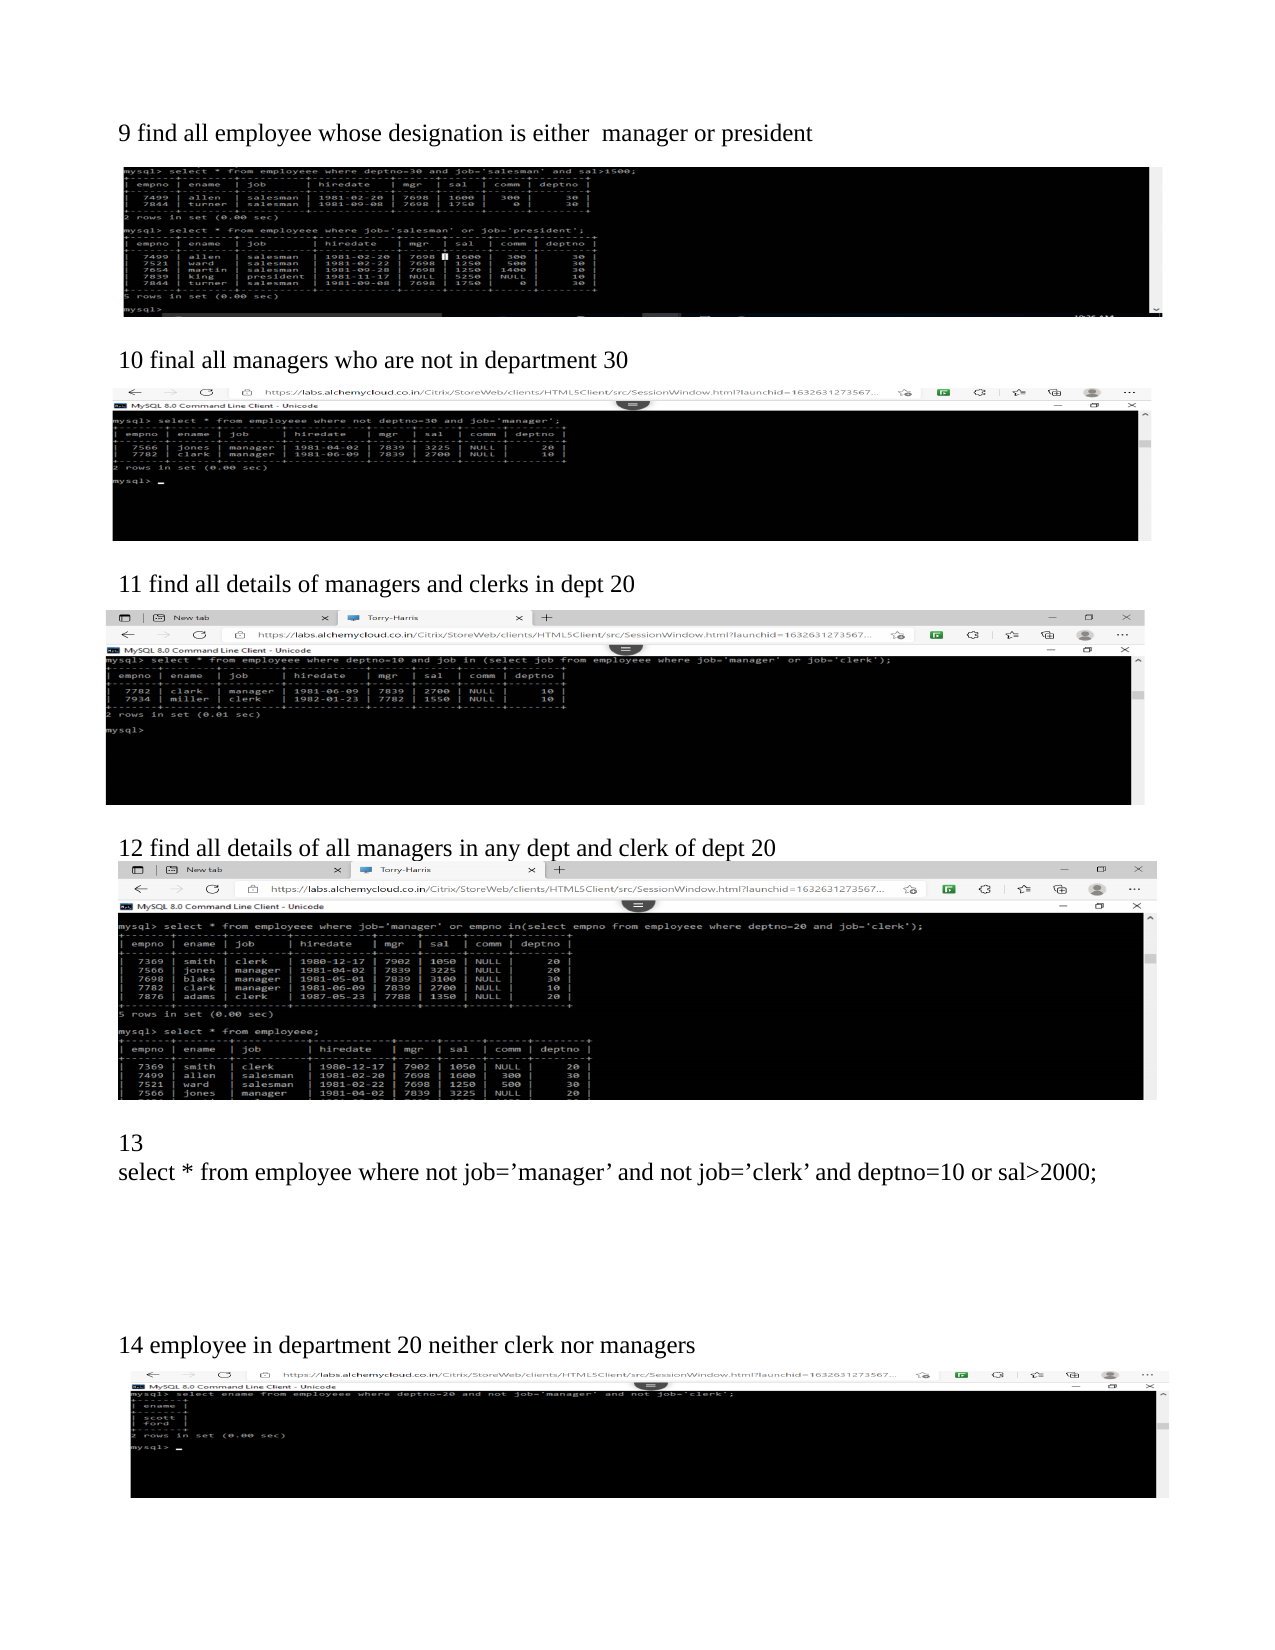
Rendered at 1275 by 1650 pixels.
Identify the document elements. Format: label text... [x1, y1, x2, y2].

text select * from employee where not job=’manager’ and not job=’clerk’ and deptno=10 or sal>2000; [118, 1157, 1157, 1186]
text 12 find all details of all managers in any dept and clerk of dept 20 [118, 833, 1157, 861]
text 13 [118, 1128, 1157, 1157]
text 11 find all details of managers and clerks in dept 20 [118, 569, 1157, 597]
picture [130, 1371, 1170, 1498]
text 14 employee in department 20 neither clerk nor managers [118, 1330, 1157, 1358]
text 10 final all managers who are not in department 30 [118, 345, 1157, 374]
picture [123, 167, 1163, 317]
picture [112, 388, 1152, 541]
picture [118, 861, 1157, 1100]
picture [105, 610, 1145, 805]
text 9 find all employee whose designation is either manager or president [118, 118, 1157, 147]
